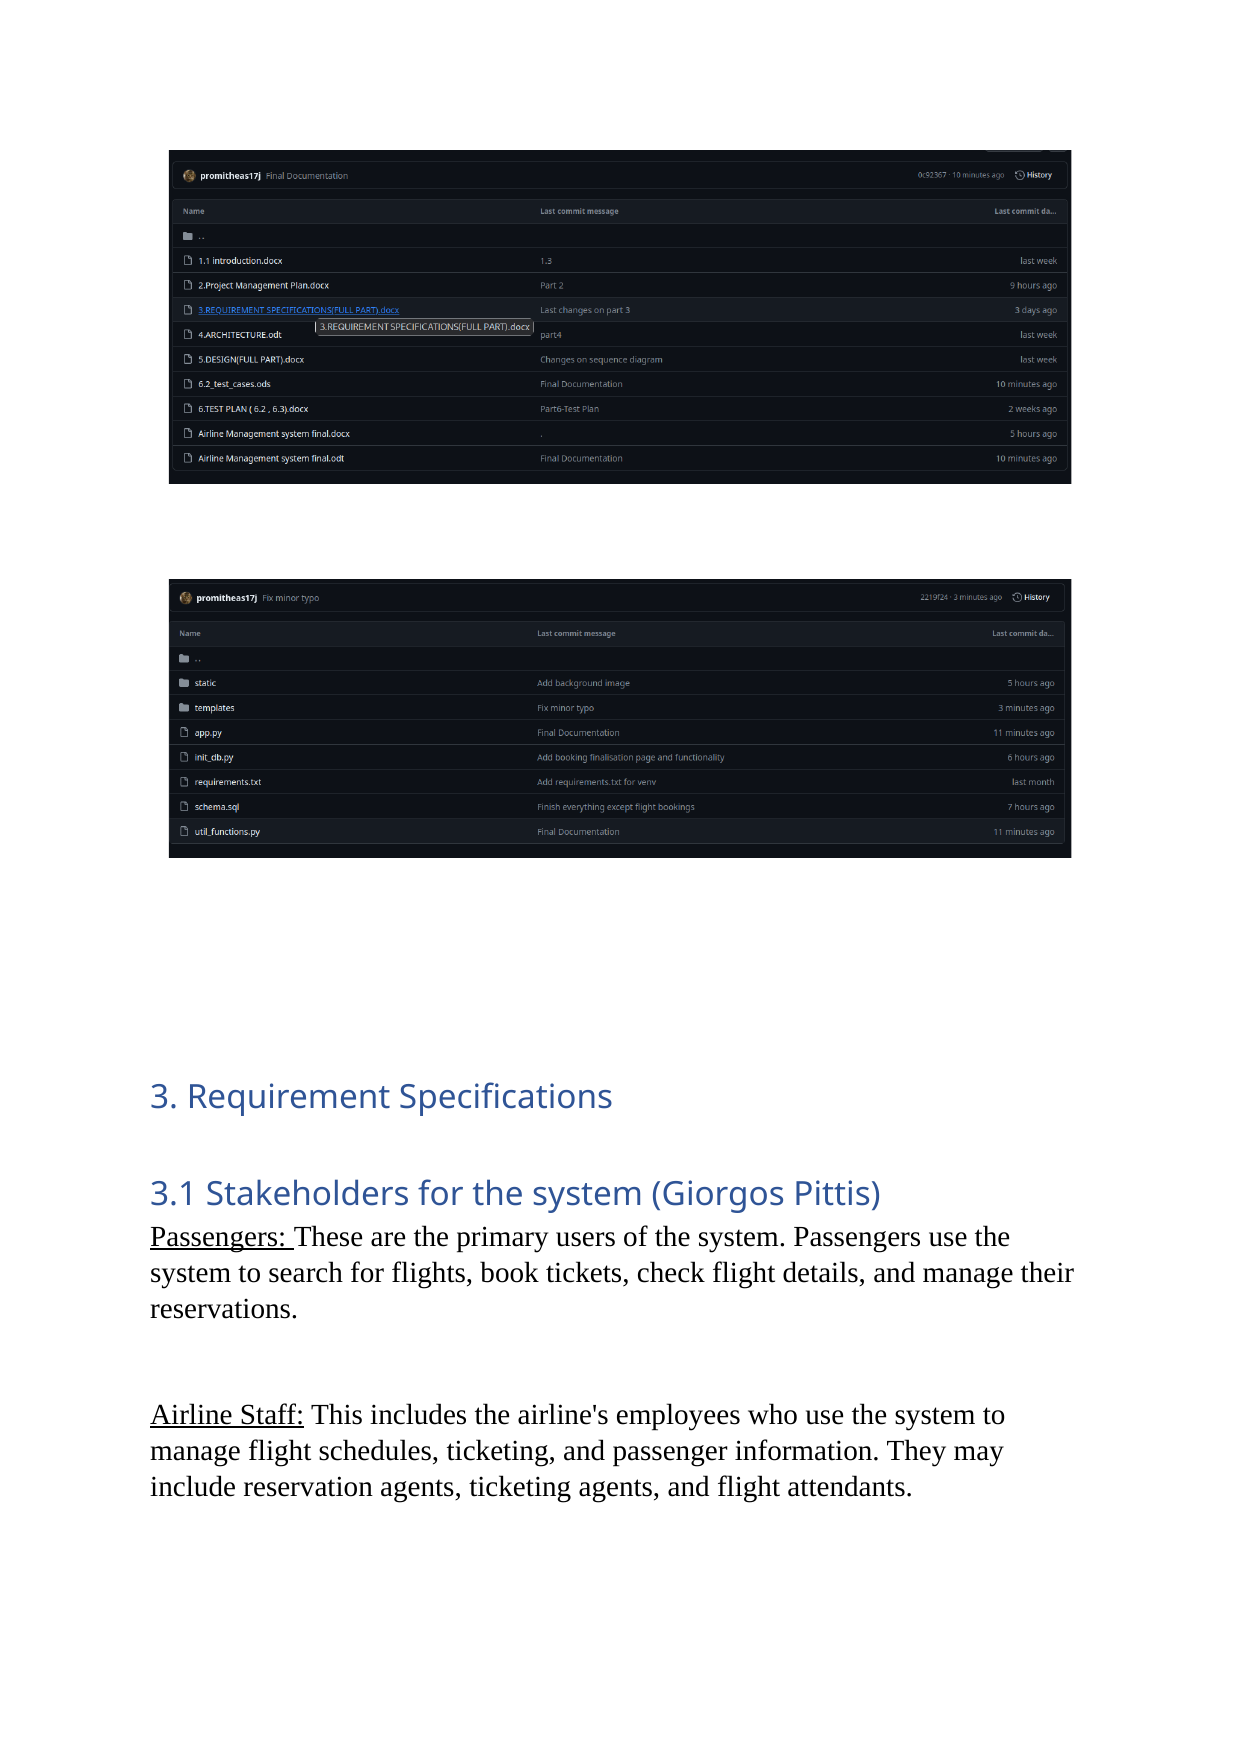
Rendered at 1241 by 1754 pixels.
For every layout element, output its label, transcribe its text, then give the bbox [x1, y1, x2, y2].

subtitle 3.1 Stakeholders for the system (Giorgos Pittis) [150, 1170, 1090, 1215]
picture [168, 150, 1072, 484]
subtitle 3. Requirement Specifications [150, 1073, 1090, 1119]
picture [168, 579, 1072, 858]
text Passengers: These are the primary users of the system. Passengers use the system to search for flights, book tickets, check flight details, and manage their reservations. [150, 1219, 1090, 1325]
text Airline Staff: This includes the airline's employees who use the system to manage flight schedules, ticketing, and passenger information. They may include reservation agents, ticketing agents, and flight attendants. [150, 1397, 1090, 1503]
